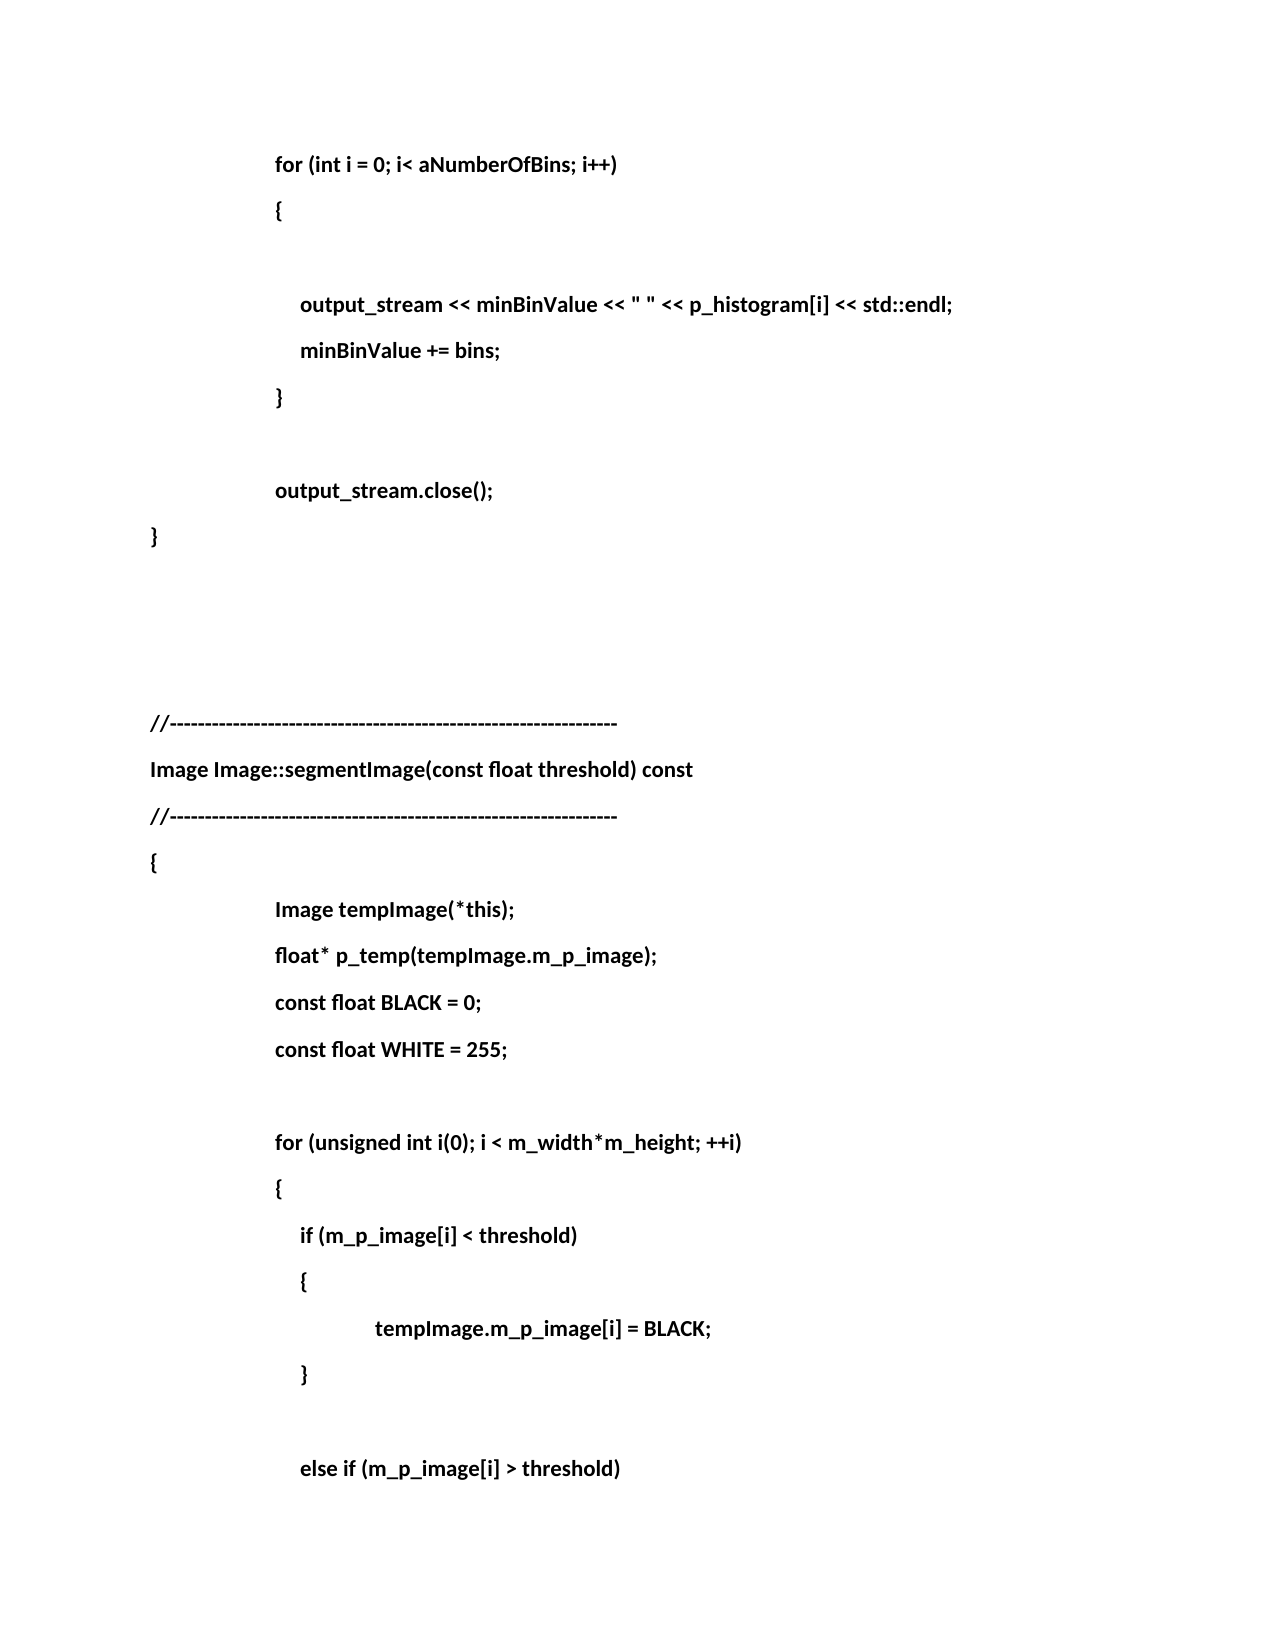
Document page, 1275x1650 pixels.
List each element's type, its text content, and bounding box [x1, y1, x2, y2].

text else if (m_p_image[i] > threshold) [150, 1454, 1125, 1482]
text output_stream.close(); [150, 476, 1125, 504]
text tempImage.m_p_image[i] = BLACK; [150, 1314, 1125, 1342]
text const float WHITE = 255; [150, 1035, 1125, 1063]
text output_stream << minBinValue << " " << p_histogram[i] << std::endl; [150, 290, 1125, 318]
text for (int i = 0; i< aNumberOfBins; i++) [150, 150, 1125, 178]
text { [150, 197, 1125, 224]
text Image tempImage(*this); [150, 895, 1125, 923]
text const float BLACK = 0; [150, 988, 1125, 1016]
text } [150, 522, 1125, 551]
text { [150, 848, 1125, 876]
text for (unsigned int i(0); i < m_width*m_height; ++i) [150, 1128, 1125, 1156]
text { [150, 1174, 1125, 1202]
text float* p_temp(tempImage.m_p_image); [150, 942, 1125, 969]
text Image Image::segmentImage(const float threshold) const [150, 755, 1125, 783]
text //---------------------------------------------------------------- [150, 709, 1125, 737]
text minBinValue += bins; [150, 336, 1125, 364]
text if (m_p_image[i] < threshold) [150, 1221, 1125, 1249]
text //---------------------------------------------------------------- [150, 802, 1125, 830]
text } [150, 383, 1125, 411]
text } [150, 1361, 1125, 1389]
text { [150, 1267, 1125, 1296]
